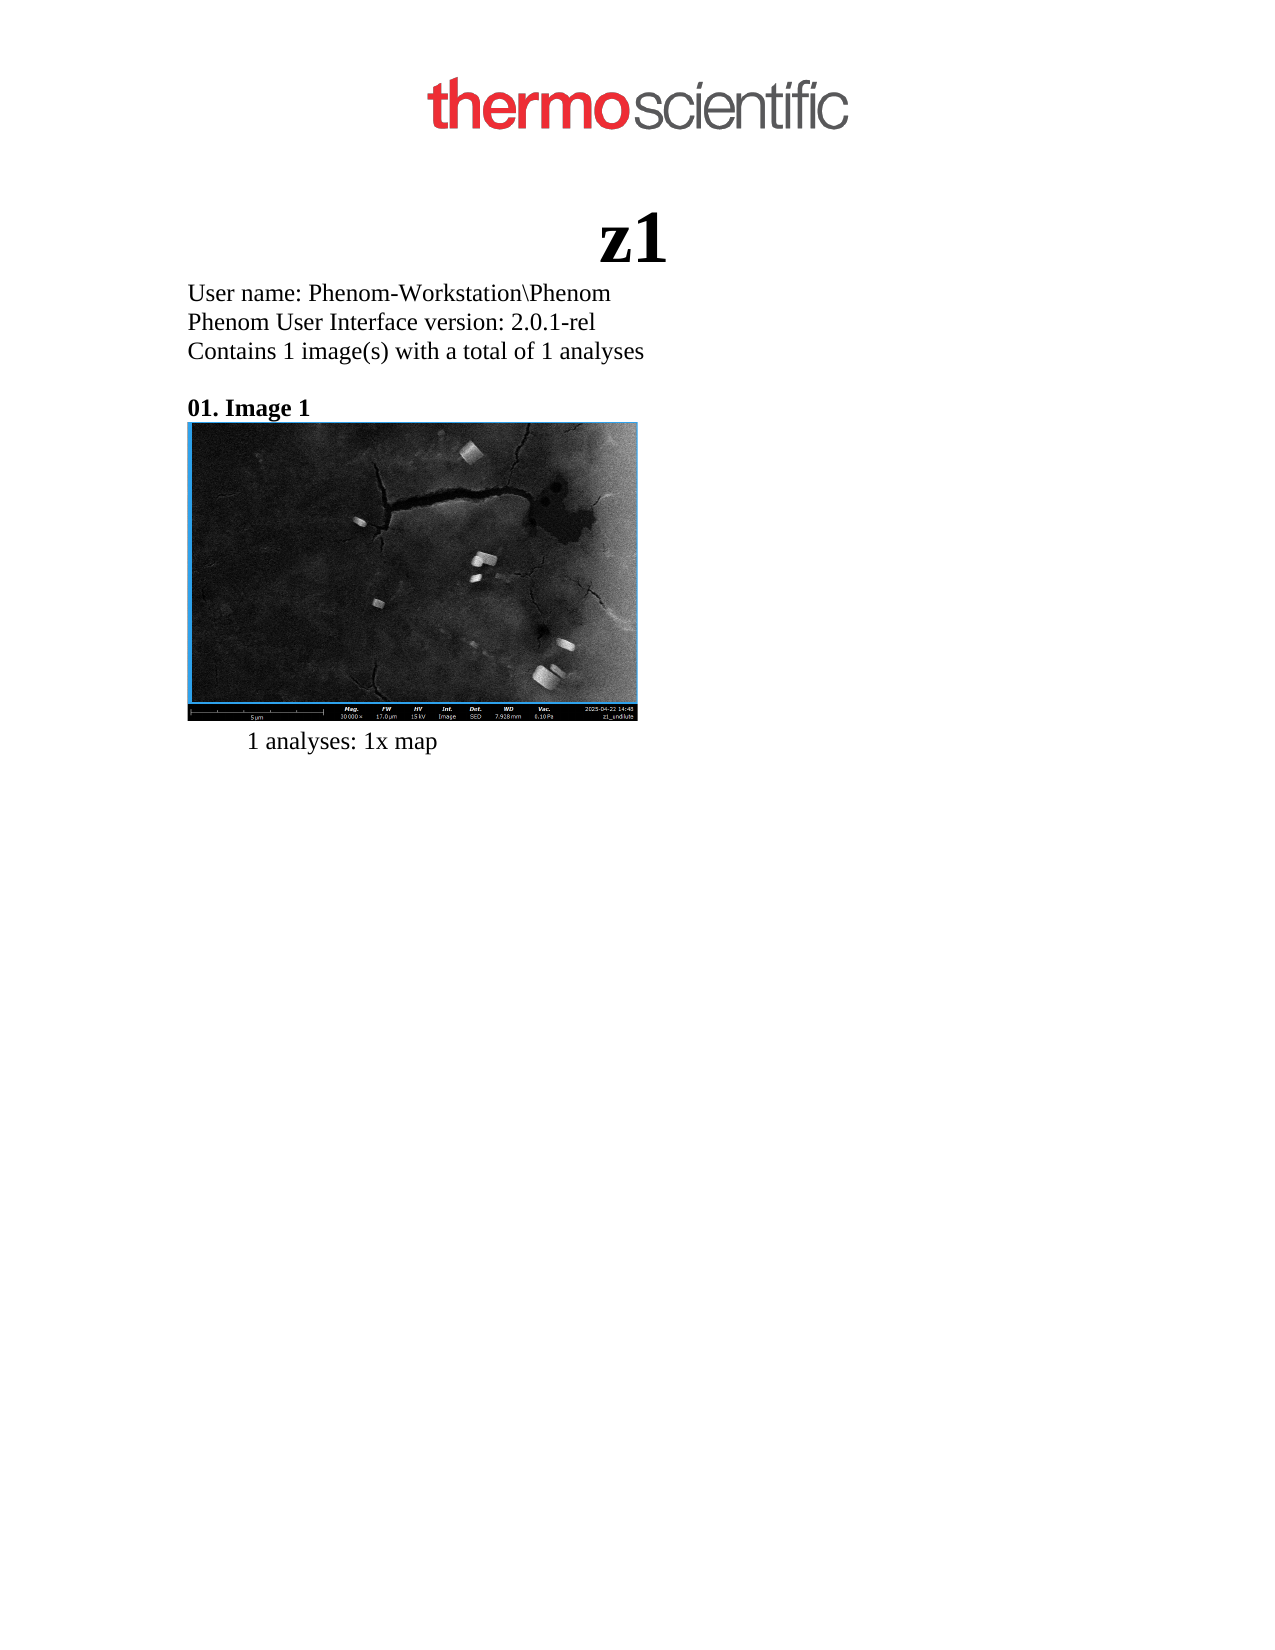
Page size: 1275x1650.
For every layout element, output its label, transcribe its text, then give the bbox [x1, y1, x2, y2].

text 01. Image 1 [187, 393, 1087, 422]
text z1 [187, 192, 1087, 278]
picture [395, 44, 880, 161]
text User name: Phenom-Workstation\Phenom [187, 278, 1087, 307]
text 1 analyses: 1x map [247, 726, 1087, 755]
picture [187, 422, 638, 721]
text Contains 1 image(s) with a total of 1 analyses [187, 336, 1087, 364]
text Phenom User Interface version: 2.0.1-rel [187, 307, 1087, 336]
